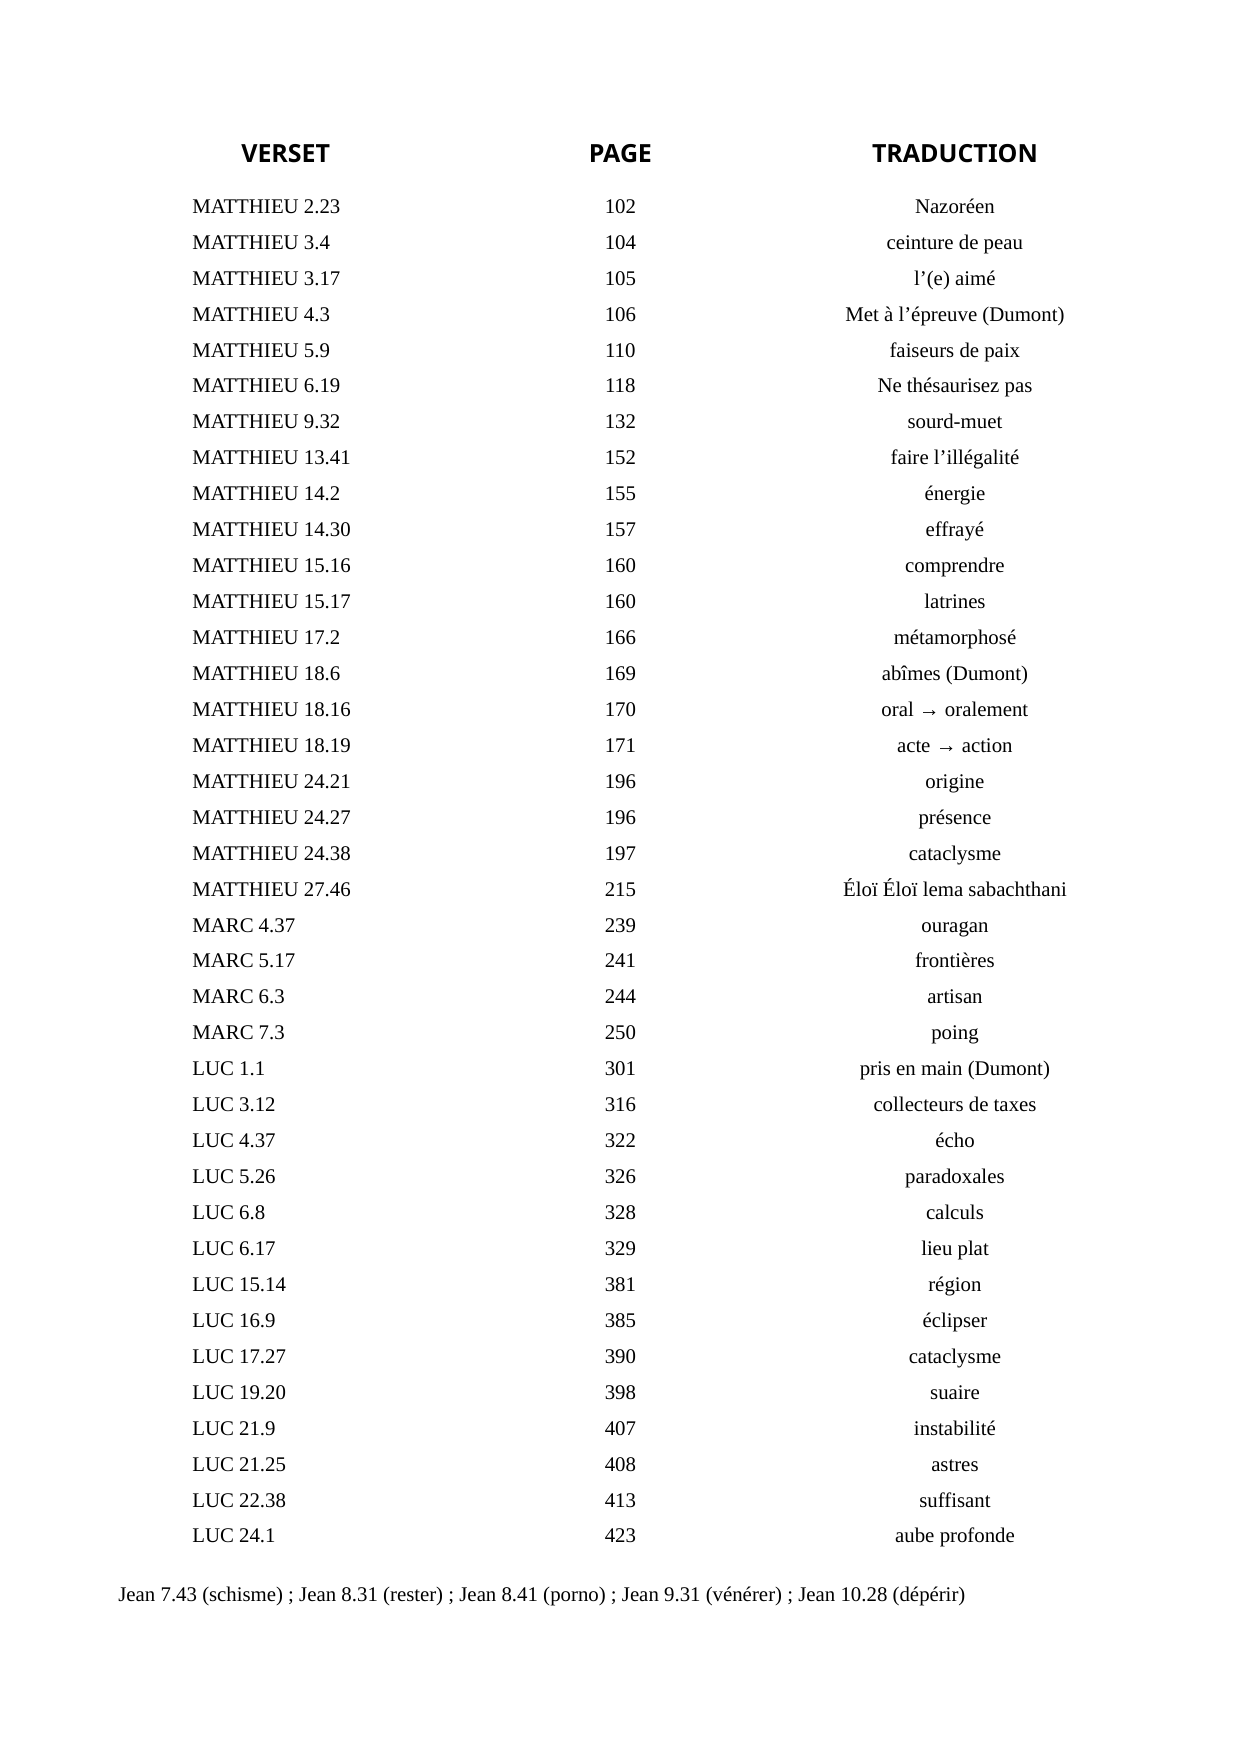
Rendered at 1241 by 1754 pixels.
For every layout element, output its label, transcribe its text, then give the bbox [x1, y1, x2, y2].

table_header VERSET [118, 118, 453, 188]
table_cell 171 [453, 727, 787, 763]
table_cell MATTHIEU 24.21 [118, 763, 453, 799]
table_cell éclipser [788, 1302, 1122, 1338]
table_cell 102 [453, 188, 787, 224]
table_cell astres [788, 1446, 1122, 1482]
table_cell MARC 6.3 [118, 979, 453, 1014]
table_cell 196 [453, 763, 787, 799]
table_cell 160 [453, 547, 787, 583]
table_cell LUC 1.1 [118, 1050, 453, 1086]
table_cell abîmes (Dumont) [788, 655, 1122, 691]
table_cell 105 [453, 260, 787, 296]
table_cell MATTHIEU 18.19 [118, 727, 453, 763]
table_cell LUC 6.8 [118, 1194, 453, 1230]
table_cell MATTHIEU 18.6 [118, 655, 453, 691]
table_cell 316 [453, 1086, 787, 1122]
table_cell MATTHIEU 9.32 [118, 404, 453, 439]
table_cell comprendre [788, 547, 1122, 583]
table_cell MATTHIEU 17.2 [118, 619, 453, 655]
table_cell présence [788, 799, 1122, 835]
table_cell LUC 6.17 [118, 1230, 453, 1266]
table_cell frontières [788, 943, 1122, 978]
table_cell région [788, 1266, 1122, 1302]
table_cell suffisant [788, 1482, 1122, 1517]
table_cell LUC 24.1 [118, 1518, 453, 1553]
table_cell LUC 22.38 [118, 1482, 453, 1517]
table_cell MATTHIEU 14.30 [118, 511, 453, 547]
table_cell calculs [788, 1194, 1122, 1230]
table_cell ceinture de peau [788, 224, 1122, 260]
table_cell 197 [453, 835, 787, 871]
table_cell Nazoréen [788, 188, 1122, 224]
table_cell 166 [453, 619, 787, 655]
table_cell 385 [453, 1302, 787, 1338]
table_cell MATTHIEU 2.23 [118, 188, 453, 224]
table_cell 106 [453, 296, 787, 332]
table_cell suaire [788, 1374, 1122, 1410]
table_cell 241 [453, 943, 787, 978]
table_cell 322 [453, 1122, 787, 1158]
table_cell LUC 19.20 [118, 1374, 453, 1410]
table_cell aube profonde [788, 1518, 1122, 1553]
table_cell 132 [453, 404, 787, 439]
table_cell 301 [453, 1050, 787, 1086]
table_cell 381 [453, 1266, 787, 1302]
table_cell MARC 4.37 [118, 907, 453, 942]
text Jean 7.43 (schisme) ; Jean 8.31 (rester) ; Jean 8.41 (porno) ; Jean 9.31 (vénérer) ; Jean 10.28 (dépérir) [118, 1582, 1122, 1606]
table_cell MATTHIEU 15.16 [118, 547, 453, 583]
table_cell lieu plat [788, 1230, 1122, 1266]
table_cell Ne thésaurisez pas [788, 368, 1122, 403]
table_cell énergie [788, 475, 1122, 511]
table_cell 155 [453, 475, 787, 511]
table_cell MATTHIEU 6.19 [118, 368, 453, 403]
table_cell LUC 21.25 [118, 1446, 453, 1482]
table_cell sourd-muet [788, 404, 1122, 439]
table_cell 250 [453, 1014, 787, 1050]
table_cell MATTHIEU 15.17 [118, 583, 453, 619]
table_cell 160 [453, 583, 787, 619]
table_cell latrines [788, 583, 1122, 619]
table_cell LUC 4.37 [118, 1122, 453, 1158]
table_cell MATTHIEU 14.2 [118, 475, 453, 511]
table_cell 196 [453, 799, 787, 835]
table_cell 215 [453, 871, 787, 907]
table_cell ouragan [788, 907, 1122, 942]
table_cell 110 [453, 332, 787, 367]
table_cell 152 [453, 439, 787, 475]
table_cell 157 [453, 511, 787, 547]
table_cell écho [788, 1122, 1122, 1158]
table_cell poing [788, 1014, 1122, 1050]
table_cell 328 [453, 1194, 787, 1230]
table_cell faire l’illégalité [788, 439, 1122, 475]
table_cell MATTHIEU 13.41 [118, 439, 453, 475]
table_cell instabilité [788, 1410, 1122, 1446]
table_cell 398 [453, 1374, 787, 1410]
table_cell artisan [788, 979, 1122, 1014]
table_cell 118 [453, 368, 787, 403]
table_cell acte → action [788, 727, 1122, 763]
table_cell MATTHIEU 3.4 [118, 224, 453, 260]
table_cell MATTHIEU 3.17 [118, 260, 453, 296]
table_cell 408 [453, 1446, 787, 1482]
table_cell 239 [453, 907, 787, 942]
table_cell oral → oralement [788, 691, 1122, 727]
table_cell 329 [453, 1230, 787, 1266]
table_cell 423 [453, 1518, 787, 1553]
table_cell cataclysme [788, 1338, 1122, 1374]
table_cell LUC 16.9 [118, 1302, 453, 1338]
table_cell origine [788, 763, 1122, 799]
table_cell MATTHIEU 24.38 [118, 835, 453, 871]
table_cell faiseurs de paix [788, 332, 1122, 367]
table_cell 169 [453, 655, 787, 691]
table_cell Éloï Éloï lema sabachthani [788, 871, 1122, 907]
table_cell collecteurs de taxes [788, 1086, 1122, 1122]
table_cell 244 [453, 979, 787, 1014]
table_cell MARC 7.3 [118, 1014, 453, 1050]
table_cell MATTHIEU 27.46 [118, 871, 453, 907]
table_cell effrayé [788, 511, 1122, 547]
table_cell 326 [453, 1158, 787, 1194]
table_cell 413 [453, 1482, 787, 1517]
table_cell LUC 21.9 [118, 1410, 453, 1446]
table_cell MATTHIEU 5.9 [118, 332, 453, 367]
table_header TRADUCTION [788, 118, 1122, 188]
table_header PAGE [453, 118, 787, 188]
table_cell pris en main (Dumont) [788, 1050, 1122, 1086]
table_cell 104 [453, 224, 787, 260]
table_cell 390 [453, 1338, 787, 1374]
table_cell 170 [453, 691, 787, 727]
table_cell 407 [453, 1410, 787, 1446]
table_cell LUC 17.27 [118, 1338, 453, 1374]
table_cell cataclysme [788, 835, 1122, 871]
table_cell LUC 5.26 [118, 1158, 453, 1194]
table_cell MATTHIEU 24.27 [118, 799, 453, 835]
table_cell métamorphosé [788, 619, 1122, 655]
table_cell paradoxales [788, 1158, 1122, 1194]
table_cell MARC 5.17 [118, 943, 453, 978]
table_cell LUC 15.14 [118, 1266, 453, 1302]
table_cell LUC 3.12 [118, 1086, 453, 1122]
table_cell Met à l’épreuve (Dumont) [788, 296, 1122, 332]
table_cell MATTHIEU 18.16 [118, 691, 453, 727]
table_cell MATTHIEU 4.3 [118, 296, 453, 332]
table_cell l’(e) aimé [788, 260, 1122, 296]
